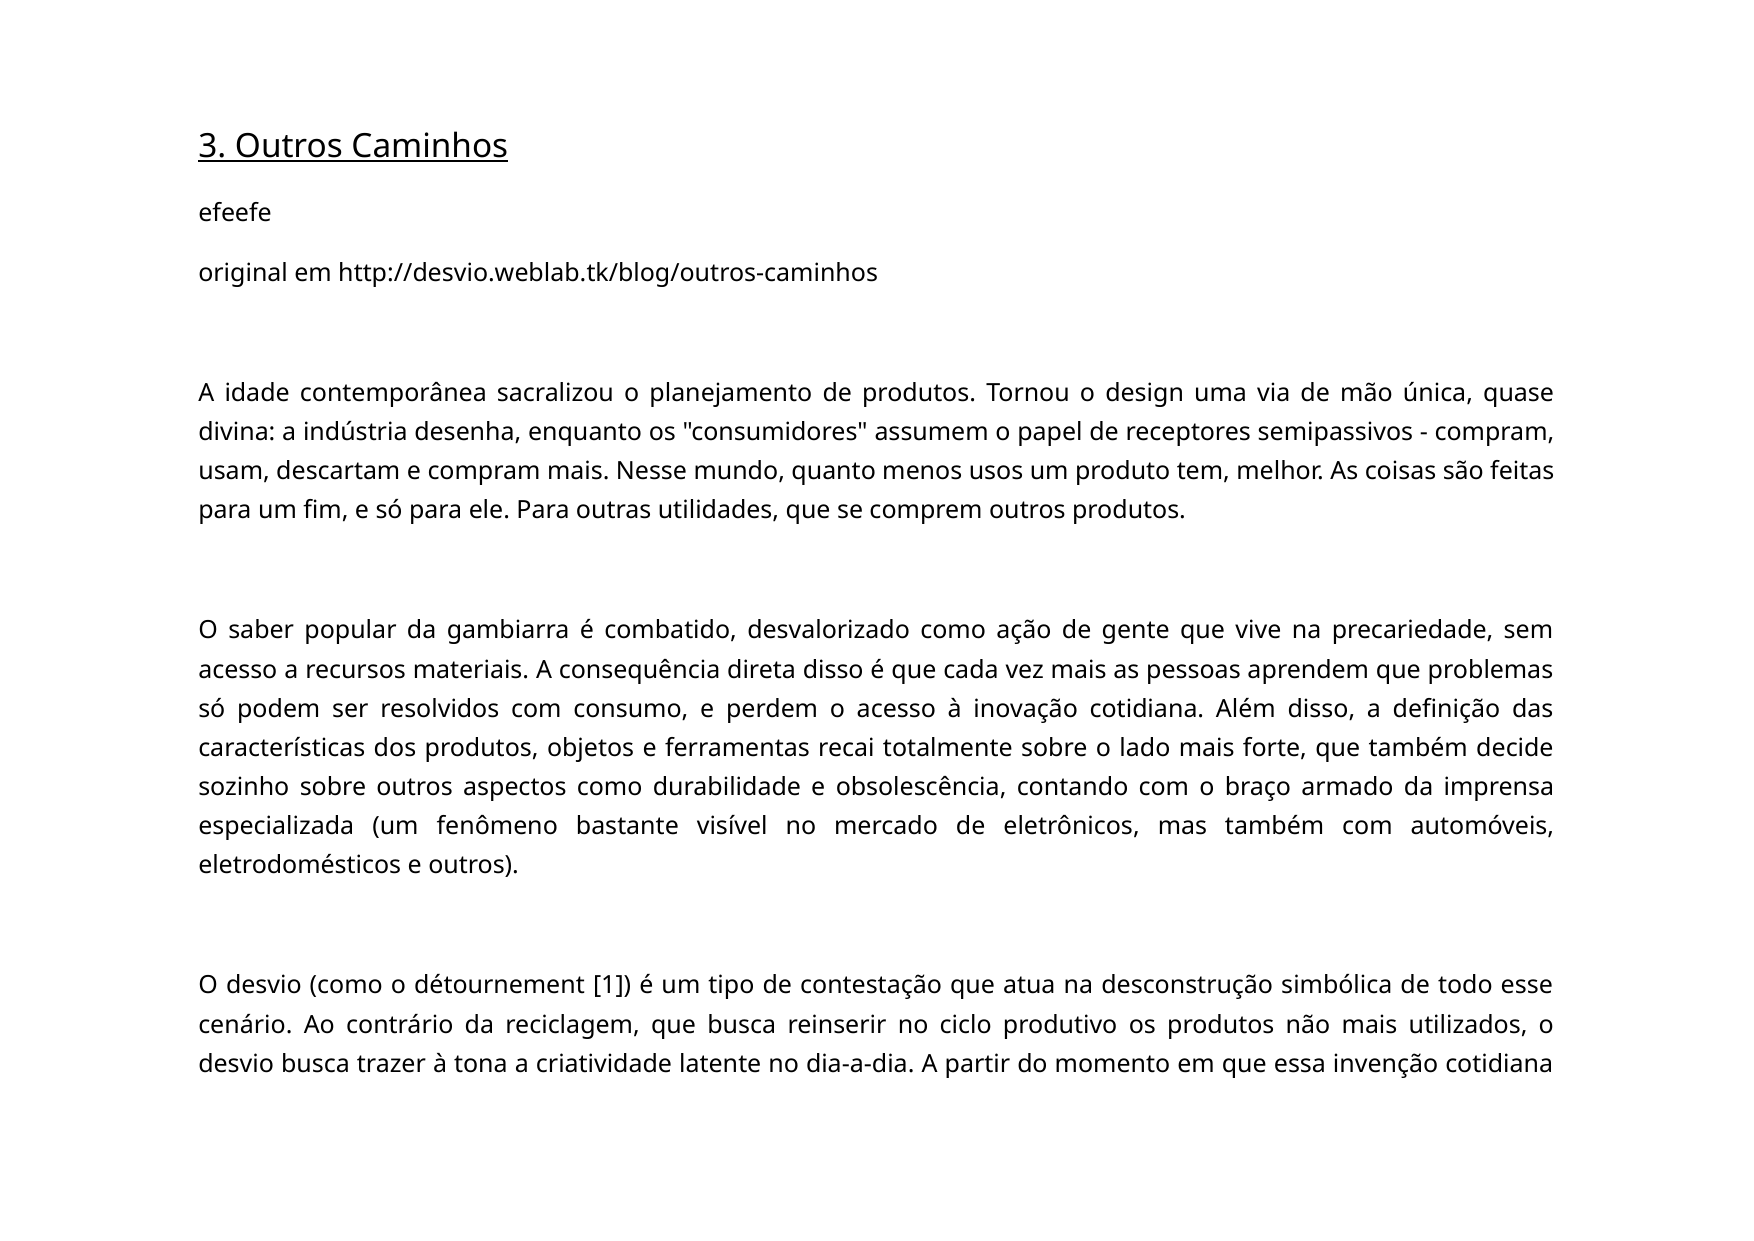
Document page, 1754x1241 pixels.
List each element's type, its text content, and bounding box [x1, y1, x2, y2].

text 3. Outros Caminhos [198, 122, 1556, 167]
text efeefe [198, 195, 1556, 229]
text A idade contemporânea sacralizou o planejamento de produtos. Tornou o design uma via de mão única, quase divina: a indústria desenha, enquanto os "consumidores" assumem o papel de receptores semipassivos - compram, usam, descartam e compram mais. Nesse mundo, quanto menos usos um produto tem, melhor. As coisas são feitas para um fim, e só para ele. Para outras utilidades, que se comprem outros produtos. [198, 375, 1556, 526]
text original em http://desvio.weblab.tk/blog/outros-caminhos [198, 255, 1556, 289]
text O desvio (como o détournement [1]) é um tipo de contestação que atua na desconstrução simbólica de todo esse cenário. Ao contrário da reciclagem, que busca reinserir no ciclo produtivo os produtos não mais utilizados, o desvio busca trazer à tona a criatividade latente no dia-a-dia. A partir do momento em que essa invenção cotidiana [198, 967, 1556, 1079]
text O saber popular da gambiarra é combatido, desvalorizado como ação de gente que vive na precariedade, sem acesso a recursos materiais. A consequência direta disso é que cada vez mais as pessoas aprendem que problemas só podem ser resolvidos com consumo, e perdem o acesso à inovação cotidiana. Além disso, a definição das características dos produtos, objetos e ferramentas recai totalmente sobre o lado mais forte, que também decide sozinho sobre outros aspectos como durabilidade e obsolescência, contando com o braço armado da imprensa especializada (um fenômeno bastante visível no mercado de eletrônicos, mas também com automóveis, eletrodomésticos e outros). [198, 612, 1556, 881]
